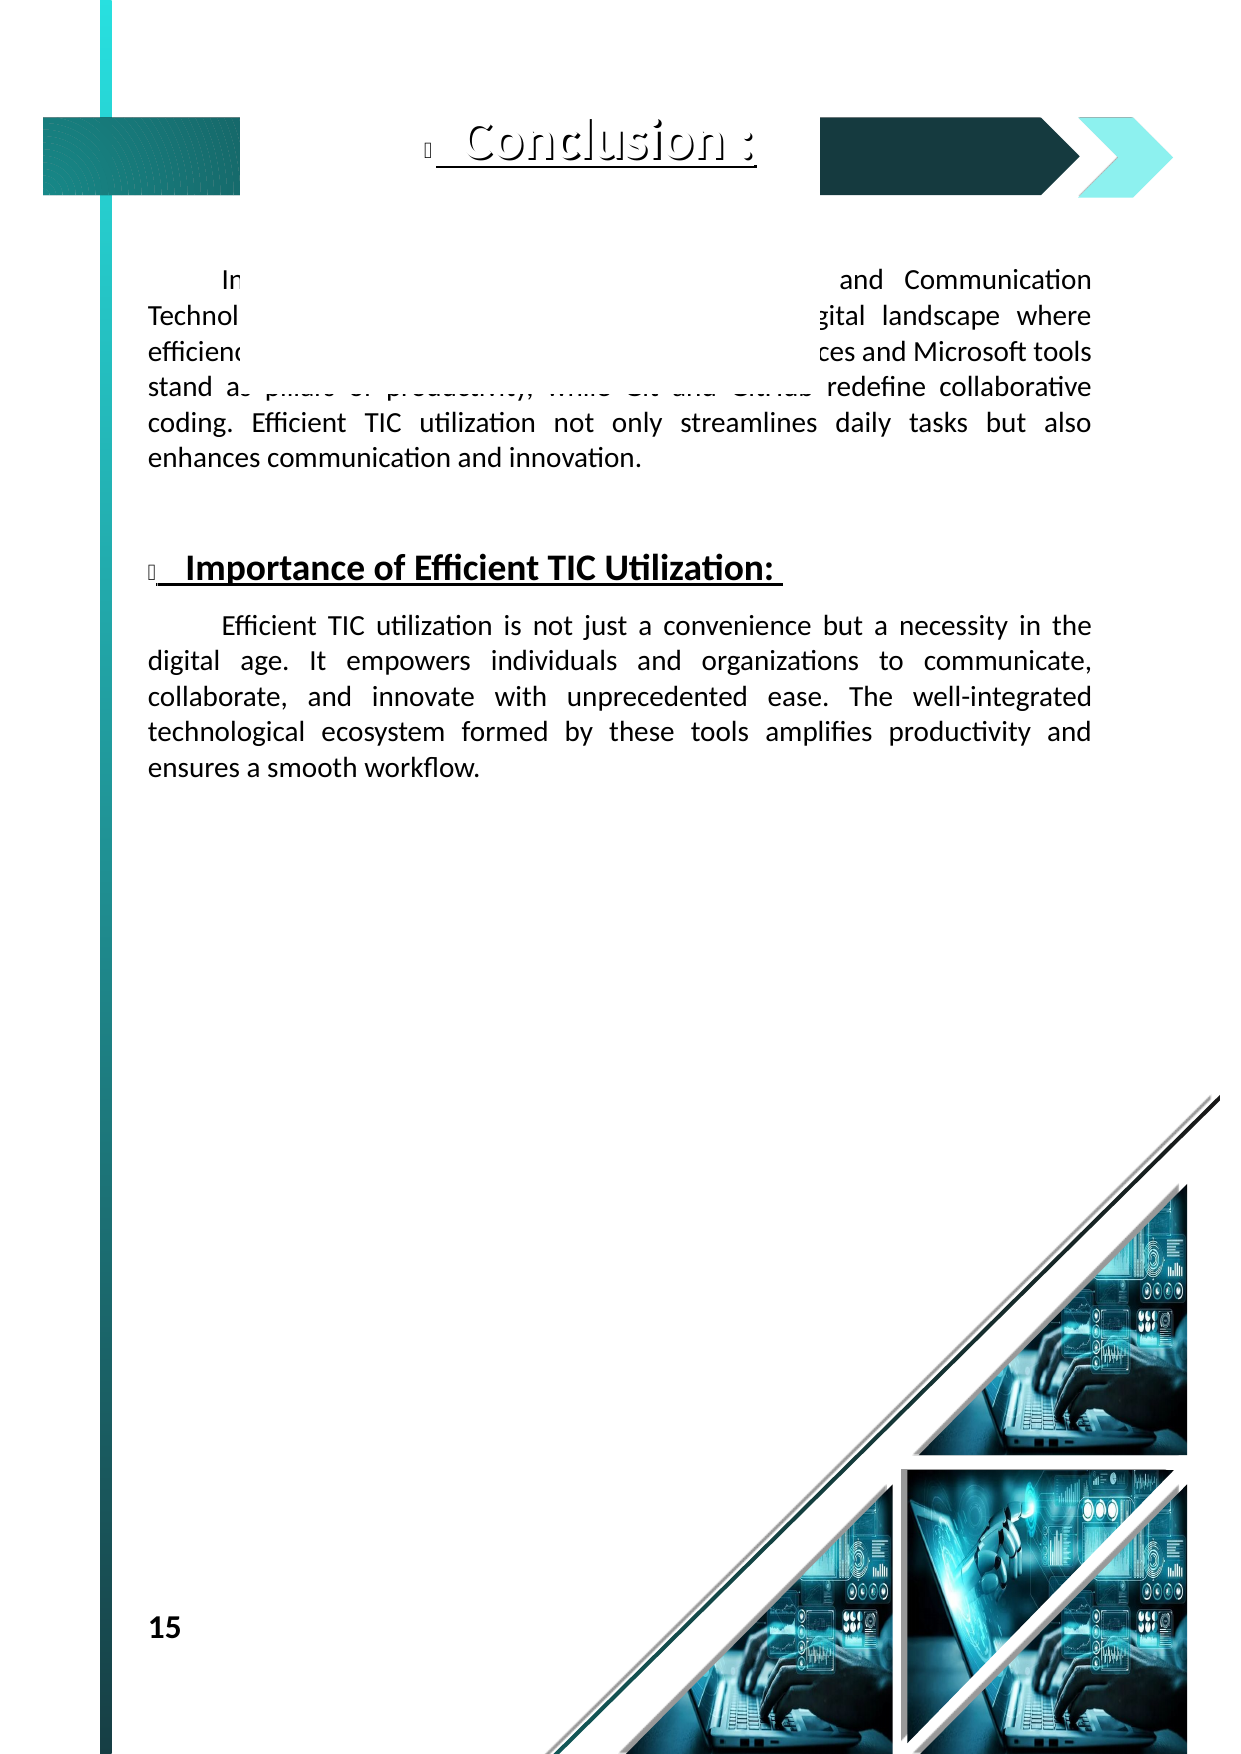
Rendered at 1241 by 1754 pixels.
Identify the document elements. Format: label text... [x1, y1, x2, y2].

text Efficient TIC utilization is not just a convenience but a necessity in the digital age. It empowers individuals and organizations to communicate, collaborate, and innovate with unprecedented ease. The well-integrated technological ecosystem formed by these tools amplifies productivity and ensures a smooth workflow. [148, 607, 1093, 785]
list Conclusion : [373, 102, 805, 173]
list Importance of Efficient TIC Utilization: [148, 544, 1093, 590]
text In conclusion, our exploration of Information and Communication Technologies (TIC) and associated tools reveals a digital landscape where efficiency and collaboration are paramount. Google services and Microsoft tools stand as pillars of productivity, while Git and GitHub redefine collaborative coding. Efficient TIC utilization not only streamlines daily tasks but also enhances communication and innovation. [148, 261, 1093, 475]
